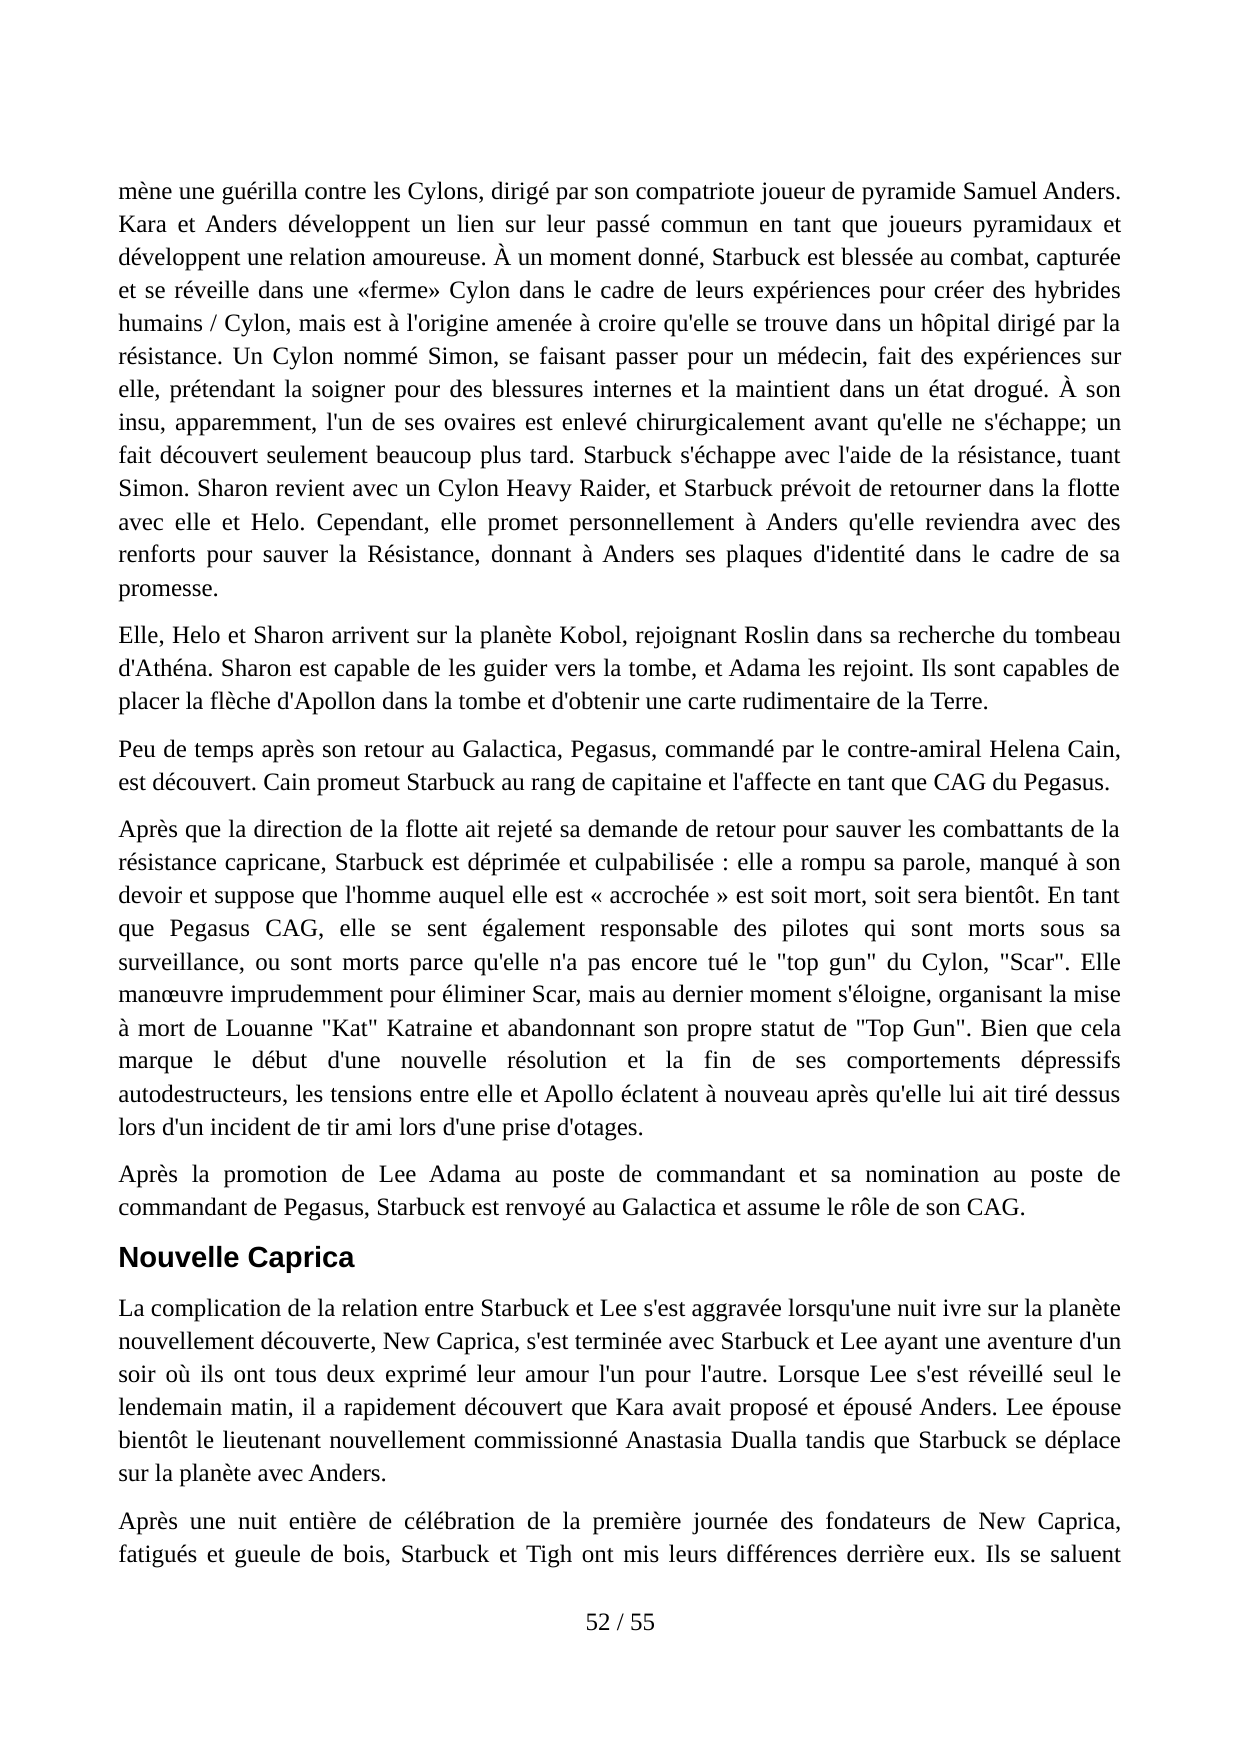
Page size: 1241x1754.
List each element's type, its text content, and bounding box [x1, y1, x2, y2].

text Peu de temps après son retour au Galactica, Pegasus, commandé par le contre-amiral Helena Cain, est découvert. Cain promeut Starbuck au rang de capitaine et l'affecte en tant que CAG du Pegasus. [118, 734, 1122, 796]
text mène une guérilla contre les Cylons, dirigé par son compatriote joueur de pyramide Samuel Anders. Kara et Anders développent un lien sur leur passé commun en tant que joueurs pyramidaux et développent une relation amoureuse. À un moment donné, Starbuck est blessée au combat, capturée et se réveille dans une «ferme» Cylon dans le cadre de leurs expériences pour créer des hybrides humains / Cylon, mais est à l'origine amenée à croire qu'elle se trouve dans un hôpital dirigé par la résistance. Un Cylon nommé Simon, se faisant passer pour un médecin, fait des expériences sur elle, prétendant la soigner pour des blessures internes et la maintient dans un état drogué. À son insu, apparemment, l'un de ses ovaires est enlevé chirurgicalement avant qu'elle ne s'échappe; un fait découvert seulement beaucoup plus tard. Starbuck s'échappe avec l'aide de la résistance, tuant Simon. Sharon revient avec un Cylon Heavy Raider, et Starbuck prévoit de retourner dans la flotte avec elle et Helo. Cependant, elle promet personnellement à Anders qu'elle reviendra avec des renforts pour sauver la Résistance, donnant à Anders ses plaques d'identité dans le cadre de sa promesse. [118, 176, 1122, 601]
text Nouvelle Caprica [118, 1240, 1122, 1273]
text Après la promotion de Lee Adama au poste de commandant et sa nomination au poste de commandant de Pegasus, Starbuck est renvoyé au Galactica et assume le rôle de son CAG. [118, 1159, 1122, 1221]
text Elle, Helo et Sharon arrivent sur la planète Kobol, rejoignant Roslin dans sa recherche du tombeau d'Athéna. Sharon est capable de les guider vers la tombe, et Adama les rejoint. Ils sont capables de placer la flèche d'Apollon dans la tombe et d'obtenir une carte rudimentaire de la Terre. [118, 620, 1122, 715]
text Après une nuit entière de célébration de la première journée des fondateurs de New Caprica, fatigués et gueule de bois, Starbuck et Tigh ont mis leurs différences derrière eux. Ils se saluent [118, 1506, 1122, 1567]
text Après que la direction de la flotte ait rejeté sa demande de retour pour sauver les combattants de la résistance capricane, Starbuck est déprimée et culpabilisée : elle a rompu sa parole, manqué à son devoir et suppose que l'homme auquel elle est « accrochée » est soit mort, soit sera bientôt. En tant que Pegasus CAG, elle se sent également responsable des pilotes qui sont morts sous sa surveillance, ou sont morts parce qu'elle n'a pas encore tué le "top gun" du Cylon, "Scar". Elle manœuvre imprudemment pour éliminer Scar, mais au dernier moment s'éloigne, organisant la mise à mort de Louanne "Kat" Katraine et abandonnant son propre statut de "Top Gun". Bien que cela marque le début d'une nouvelle résolution et la fin de ses comportements dépressifs autodestructeurs, les tensions entre elle et Apollo éclatent à nouveau après qu'elle lui ait tiré dessus lors d'un incident de tir ami lors d'une prise d'otages. [118, 814, 1122, 1140]
text La complication de la relation entre Starbuck et Lee s'est aggravée lorsqu'une nuit ivre sur la planète nouvellement découverte, New Caprica, s'est terminée avec Starbuck et Lee ayant une aventure d'un soir où ils ont tous deux exprimé leur amour l'un pour l'autre. Lorsque Lee s'est réveillé seul le lendemain matin, il a rapidement découvert que Kara avait proposé et épousé Anders. Lee épouse bientôt le lieutenant nouvellement commissionné Anastasia Dualla tandis que Starbuck se déplace sur la planète avec Anders. [118, 1293, 1122, 1487]
